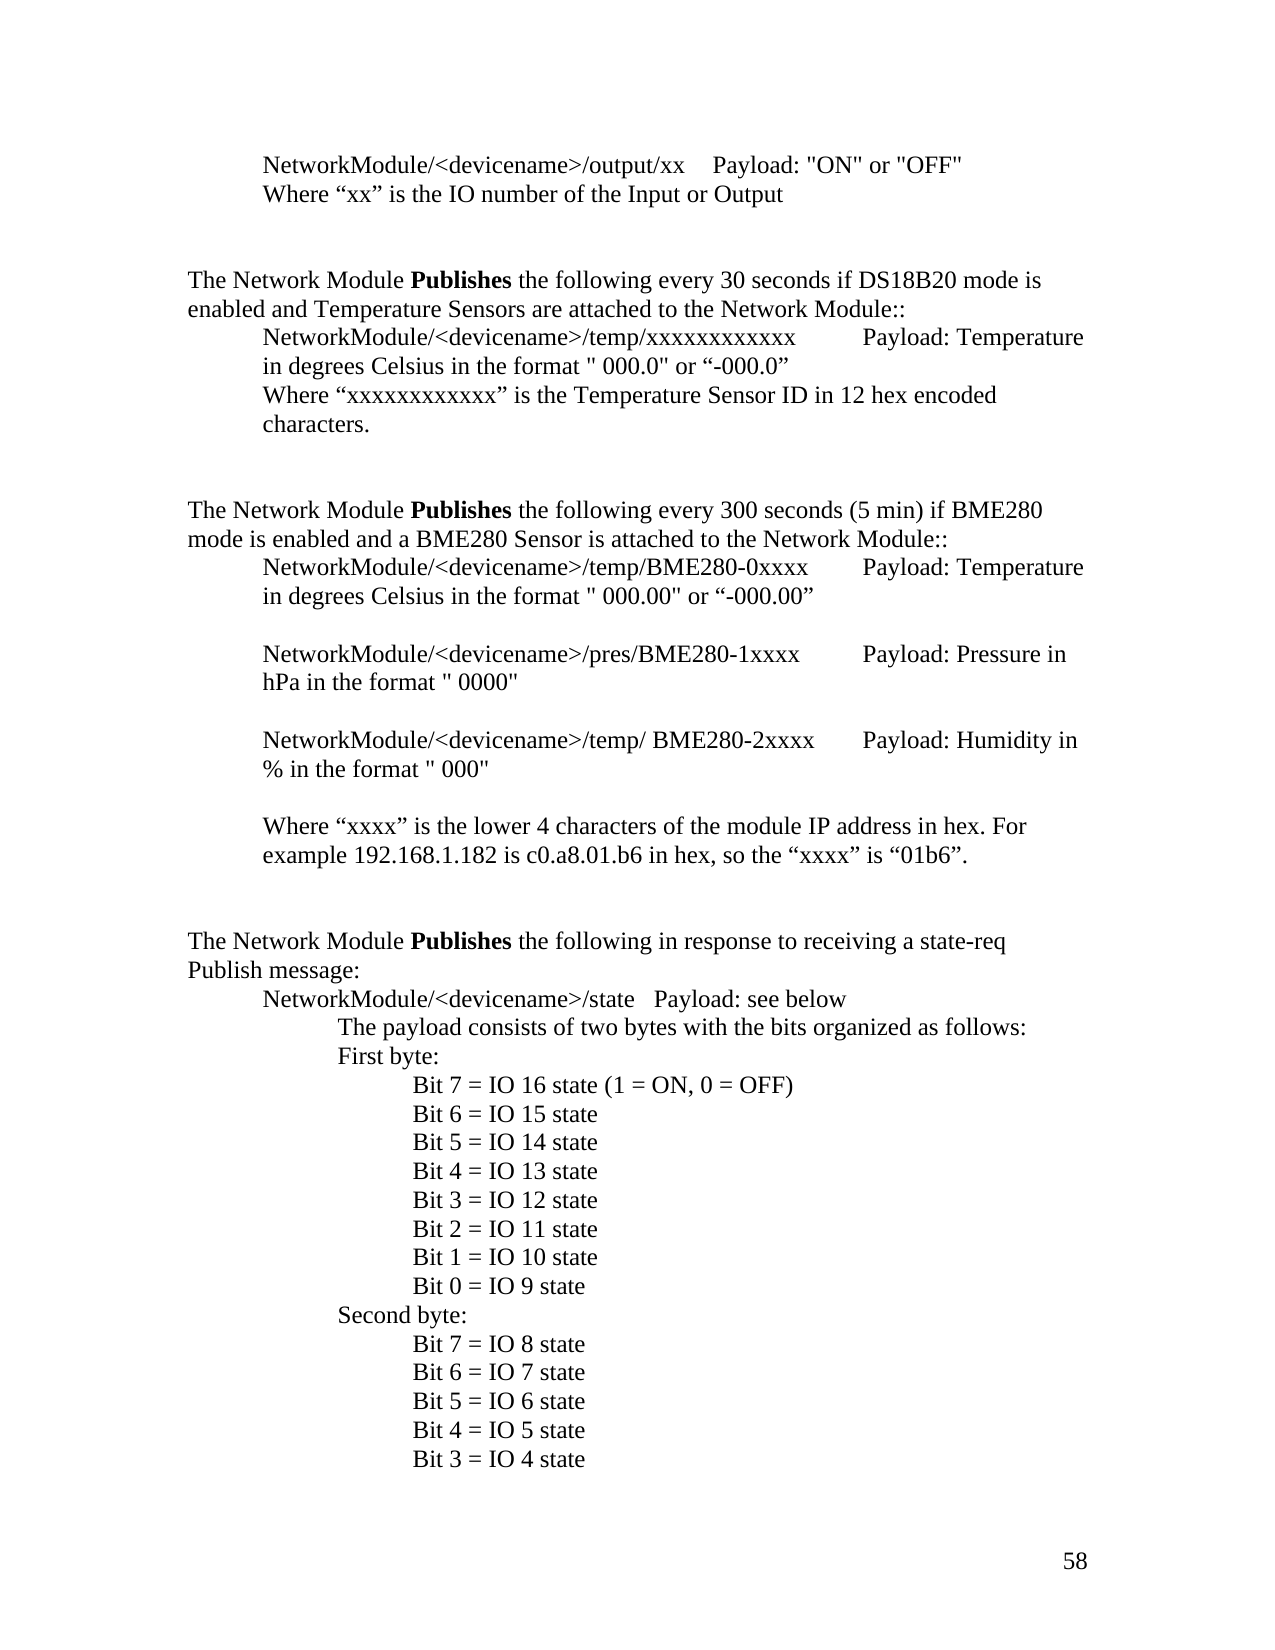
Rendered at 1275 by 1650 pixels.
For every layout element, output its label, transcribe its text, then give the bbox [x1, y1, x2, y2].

text Bit 0 = IO 9 state [412, 1271, 1087, 1300]
text The payload consists of two bytes with the bits organized as follows: [337, 1012, 1087, 1041]
text Bit 2 = IO 11 state [412, 1214, 1087, 1242]
text NetworkModule/<devicename>/pres/BME280-1xxxx Payload: Pressure in hPa in the format " 0000" [262, 639, 1087, 696]
text Where “xxxx” is the lower 4 characters of the module IP address in hex. For example 192.168.1.182 is c0.a8.01.b6 in hex, so the “xxxx” is “01b6”. [262, 811, 1087, 869]
text Second byte: [337, 1300, 1087, 1329]
text Where “xxxxxxxxxxxx” is the Temperature Sensor ID in 12 hex encoded characters. [262, 380, 1087, 437]
text The Network Module Publishes the following every 300 seconds (5 min) if BME280 mode is enabled and a BME280 Sensor is attached to the Network Module:: [187, 495, 1087, 552]
text Bit 7 = IO 8 state [412, 1329, 1087, 1357]
text Bit 4 = IO 13 state [412, 1156, 1087, 1185]
text Bit 5 = IO 6 state [412, 1386, 1087, 1415]
text Bit 5 = IO 14 state [412, 1127, 1087, 1156]
text First byte: [337, 1041, 1087, 1070]
text The Network Module Publishes the following every 30 seconds if DS18B20 mode is enabled and Temperature Sensors are attached to the Network Module:: [187, 265, 1087, 322]
text NetworkModule/<devicename>/temp/BME280-0xxxx Payload: Temperature in degrees Celsius in the format " 000.00" or “-000.00” [262, 552, 1087, 610]
text Bit 6 = IO 7 state [412, 1357, 1087, 1386]
text Publish message: [187, 955, 1087, 984]
text The Network Module Publishes the following in response to receiving a state-req [187, 926, 1087, 955]
text Bit 3 = IO 12 state [412, 1185, 1087, 1214]
text Bit 7 = IO 16 state (1 = ON, 0 = OFF) [412, 1070, 1087, 1099]
text Where “xx” is the IO number of the Input or Output [262, 179, 1087, 207]
text NetworkModule/<devicename>/output/xx Payload: "ON" or "OFF" [262, 150, 1087, 179]
text Bit 1 = IO 10 state [412, 1242, 1087, 1271]
text Bit 4 = IO 5 state [412, 1415, 1087, 1444]
text Bit 3 = IO 4 state [412, 1444, 1087, 1472]
text NetworkModule/<devicename>/temp/ BME280-2xxxx Payload: Humidity in % in the format " 000" [262, 725, 1087, 782]
text NetworkModule/<devicename>/temp/xxxxxxxxxxxx Payload: Temperature in degrees Celsius in the format " 000.0" or “-000.0” [262, 322, 1087, 380]
text NetworkModule/<devicename>/state Payload: see below [262, 984, 1087, 1012]
text Bit 6 = IO 15 state [412, 1099, 1087, 1127]
